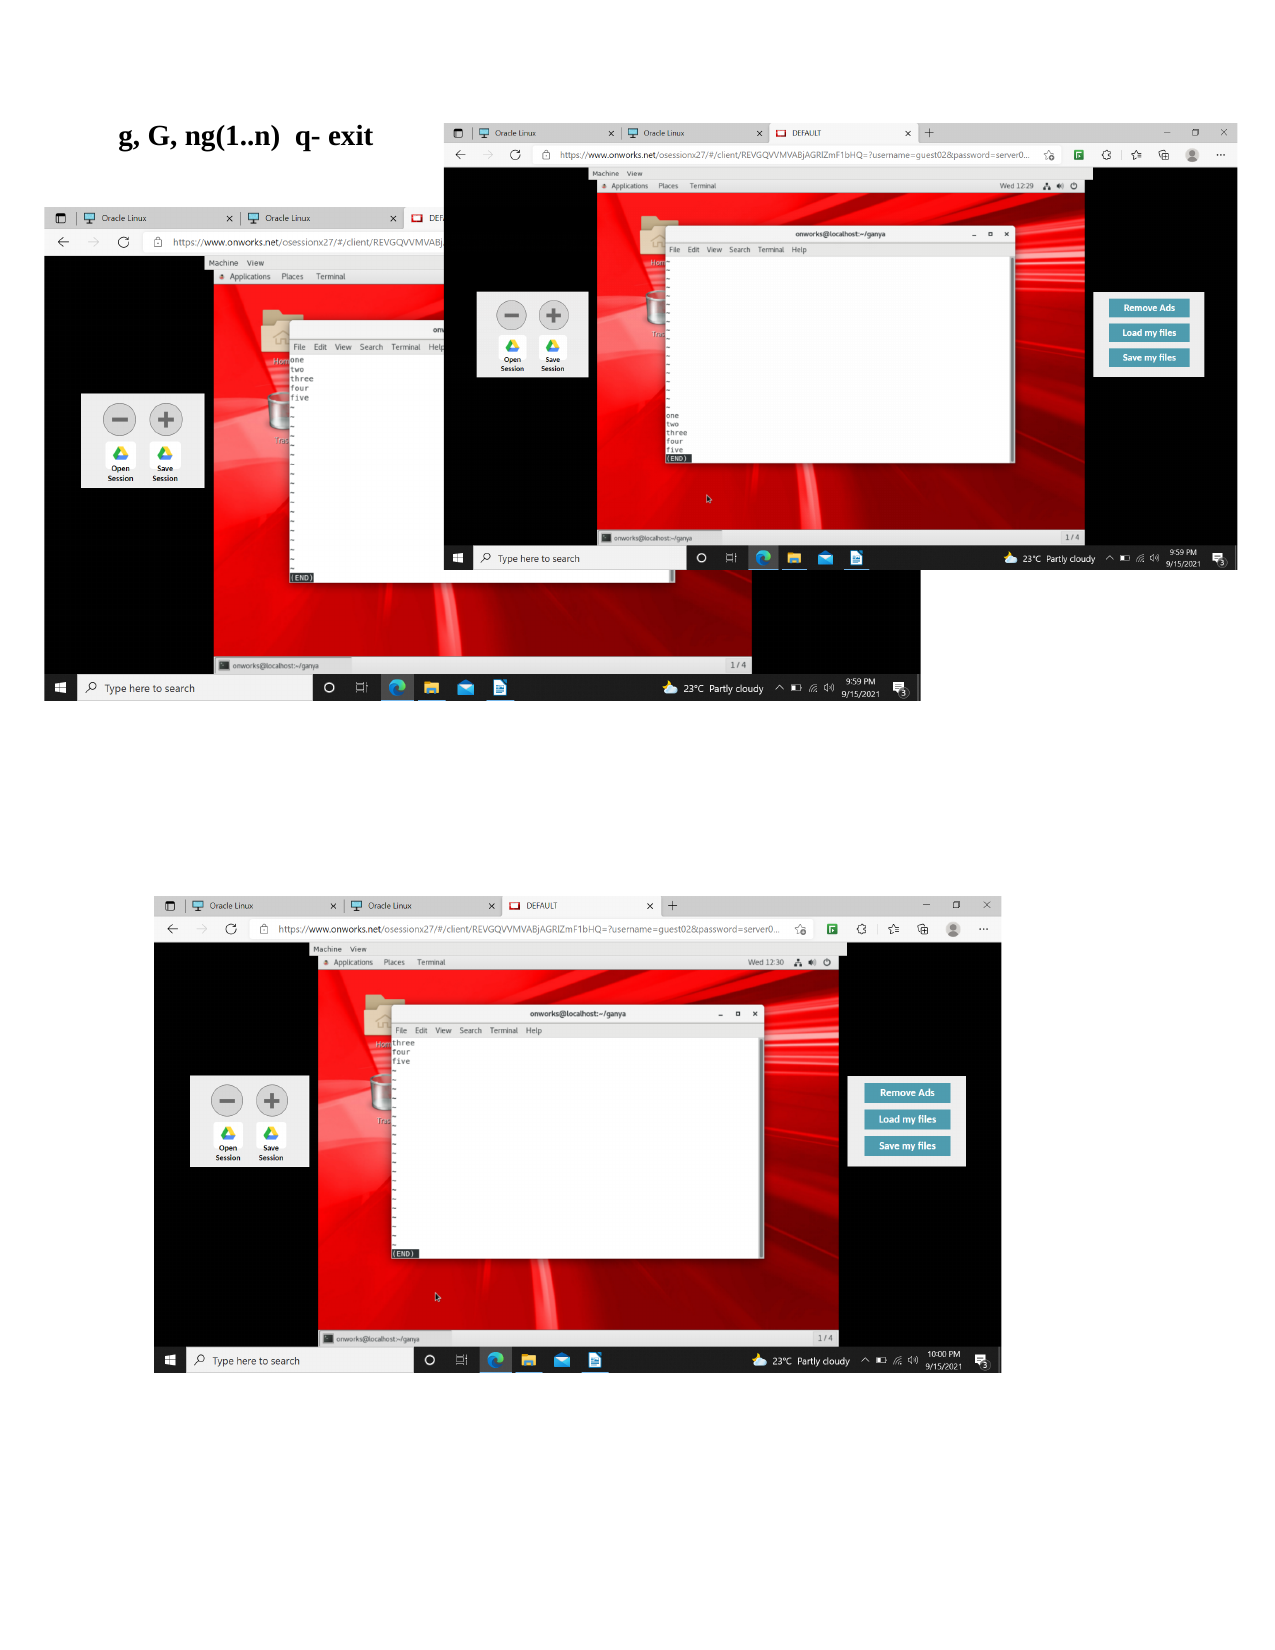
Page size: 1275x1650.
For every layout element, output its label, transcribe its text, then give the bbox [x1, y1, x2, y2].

text g, G, ng(1..n) q- exit [118, 118, 1157, 152]
picture [44, 123, 1238, 701]
picture [154, 896, 1002, 1373]
